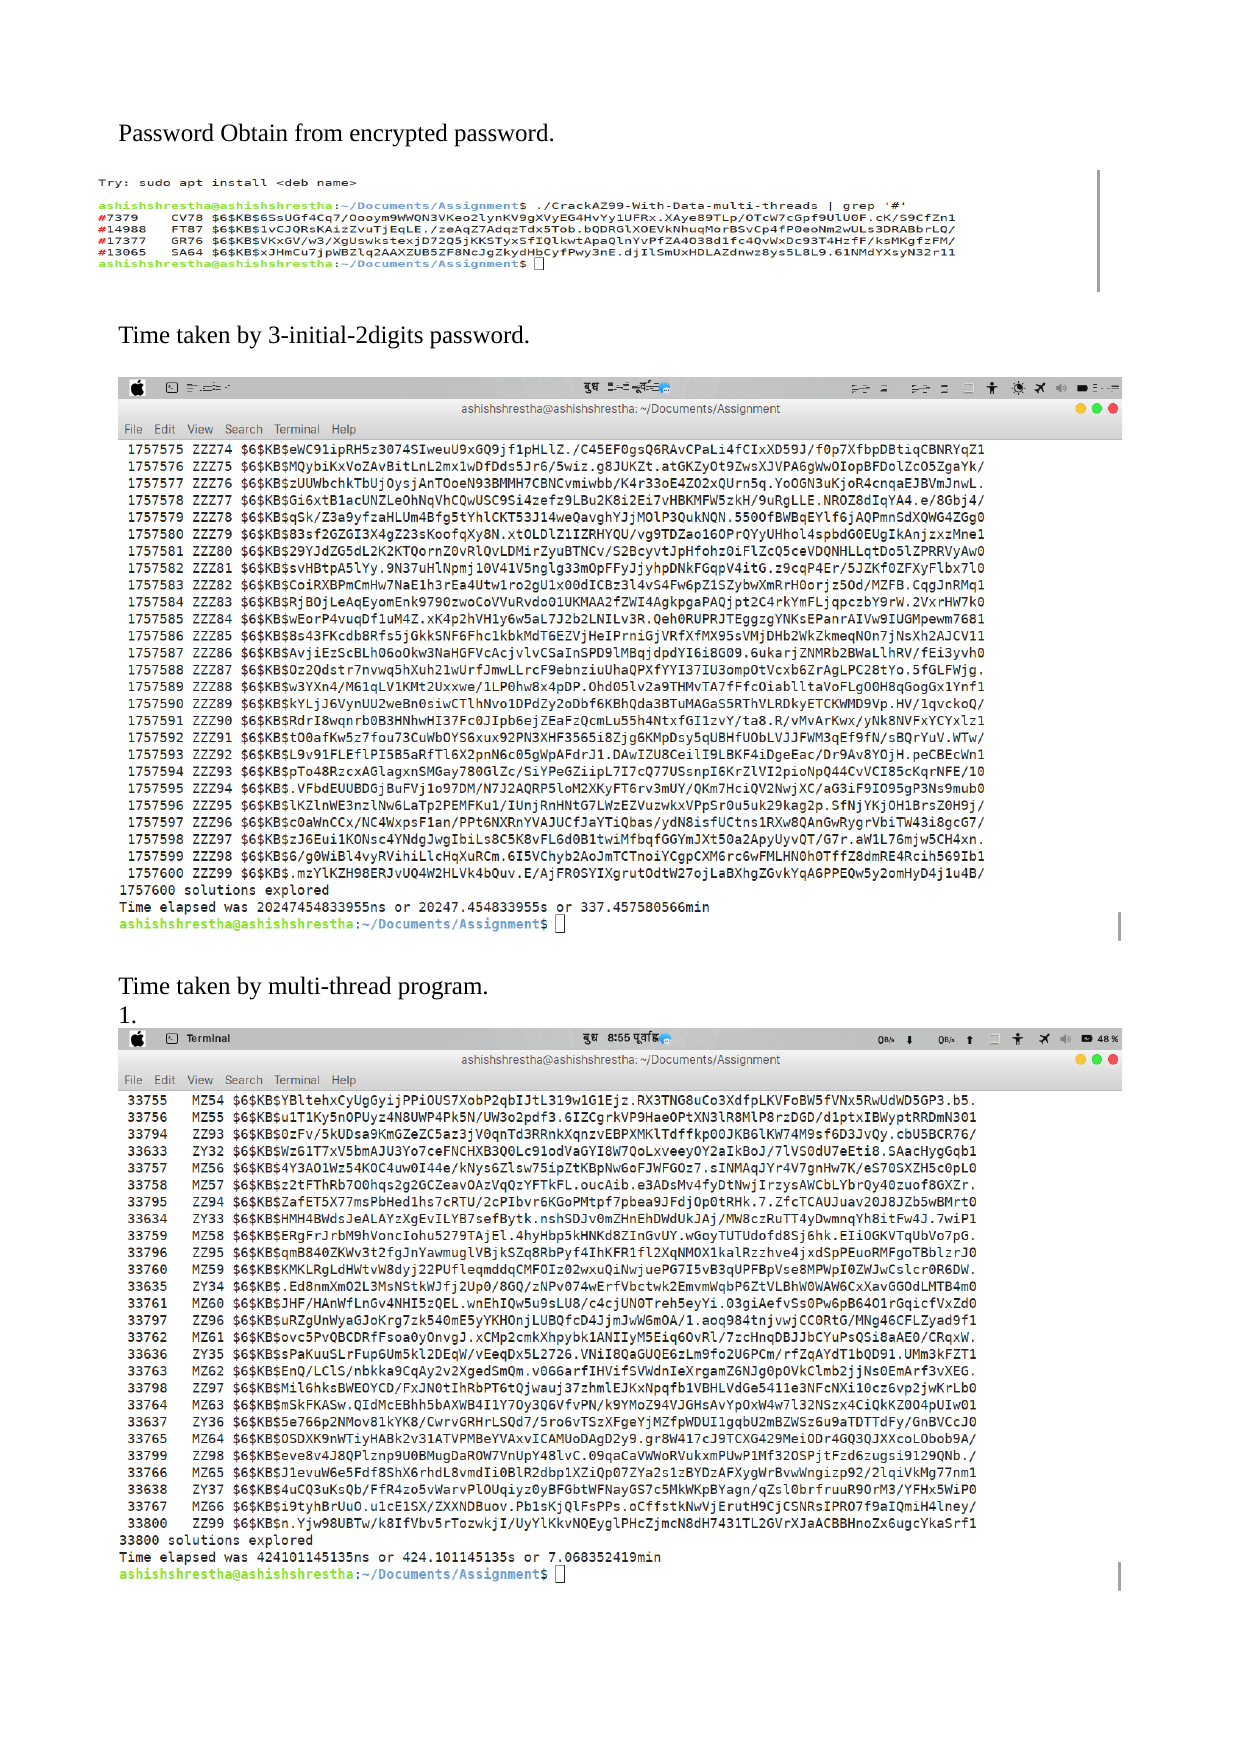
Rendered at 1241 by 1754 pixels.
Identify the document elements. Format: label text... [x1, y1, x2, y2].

text 1. [118, 1000, 1122, 1028]
picture [118, 1028, 1123, 1593]
text Time taken by 3-initial-2digits password.​ [118, 320, 1122, 349]
text Password Obtain from encrypted password. [118, 118, 1122, 147]
text Time taken by multi-thread program. [118, 971, 1122, 1000]
picture [97, 170, 1102, 292]
picture [118, 377, 1123, 943]
